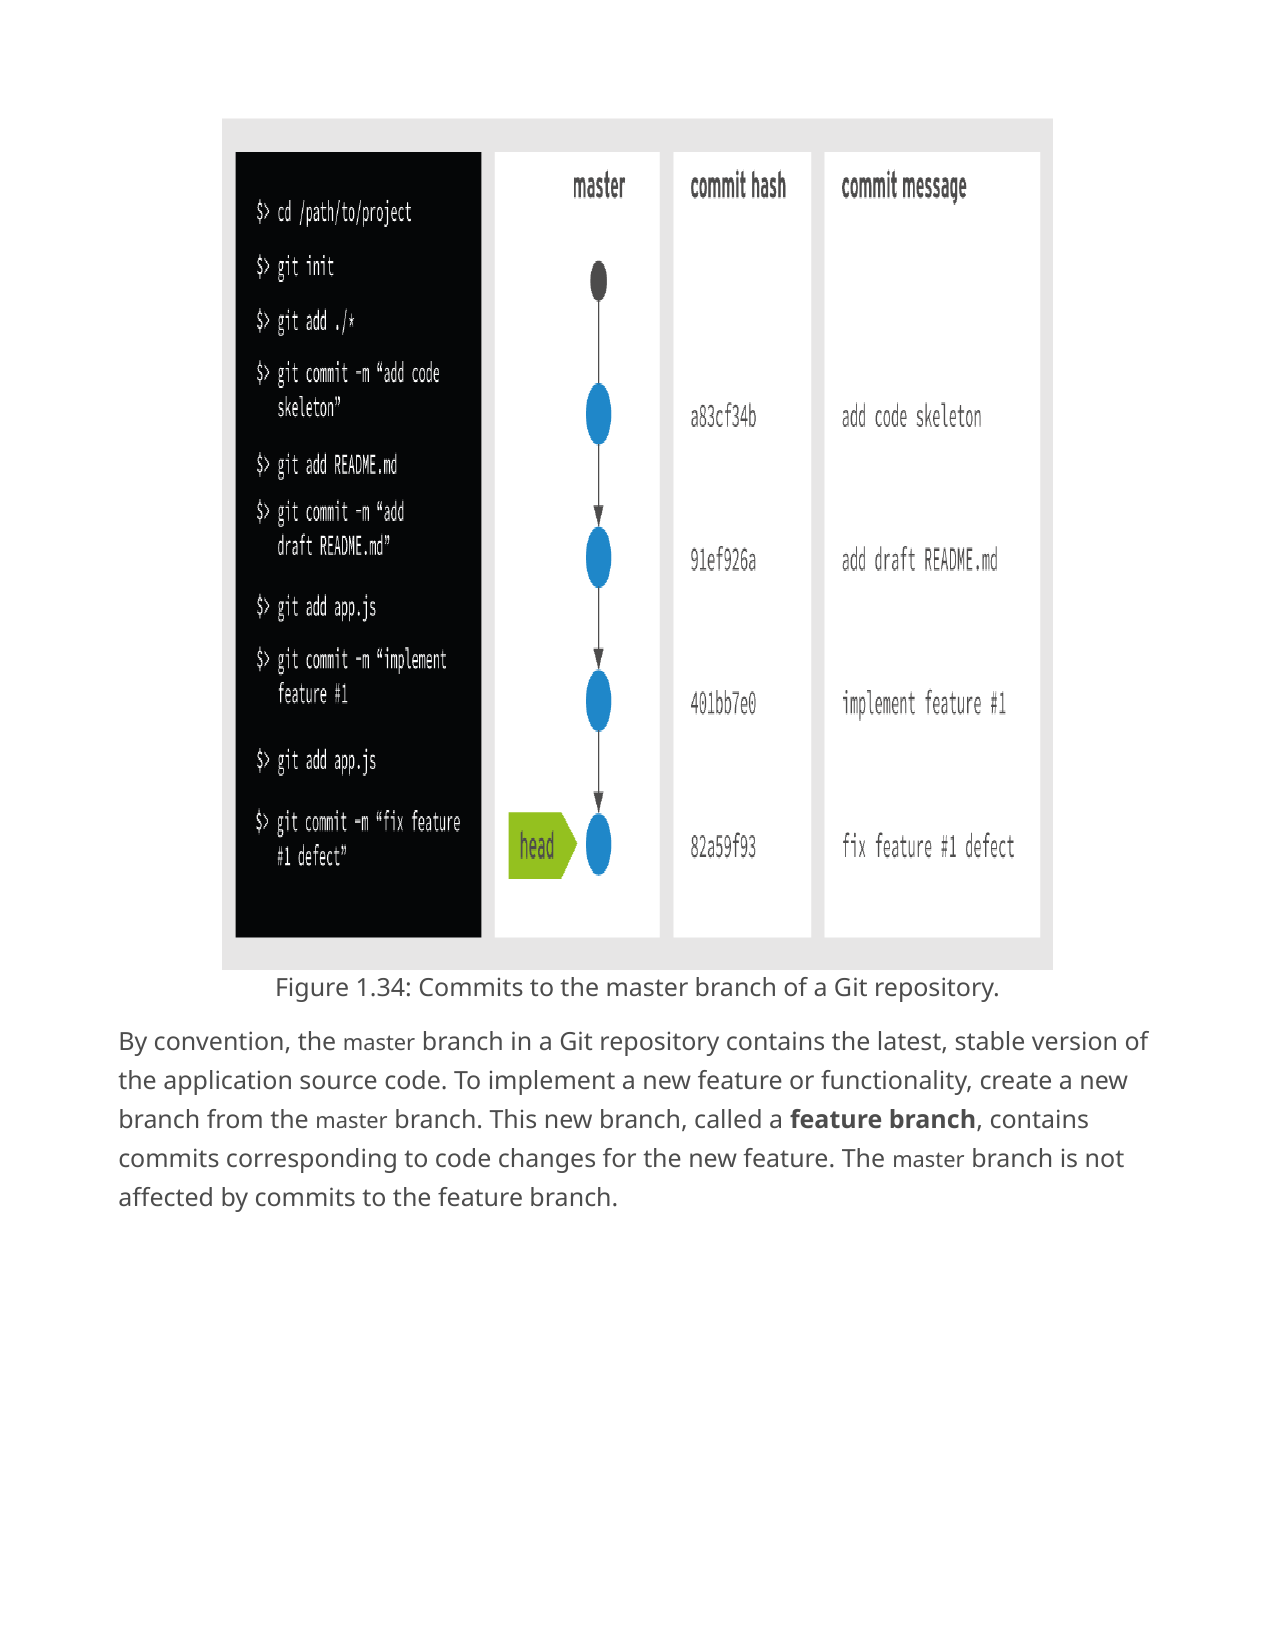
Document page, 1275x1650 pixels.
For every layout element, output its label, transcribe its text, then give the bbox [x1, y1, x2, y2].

picture [222, 118, 1053, 970]
text By convention, the master branch in a Git repository contains the latest, stable version of the application source code. To implement a new feature or functionality, create a new branch from the master branch. This new branch, called a feature branch, contains commits corresponding to code changes for the new feature. The master branch is not affected by commits to the feature branch. [118, 1023, 1157, 1214]
text Figure 1.34: Commits to the master branch of a Git repository. [118, 970, 1157, 1004]
